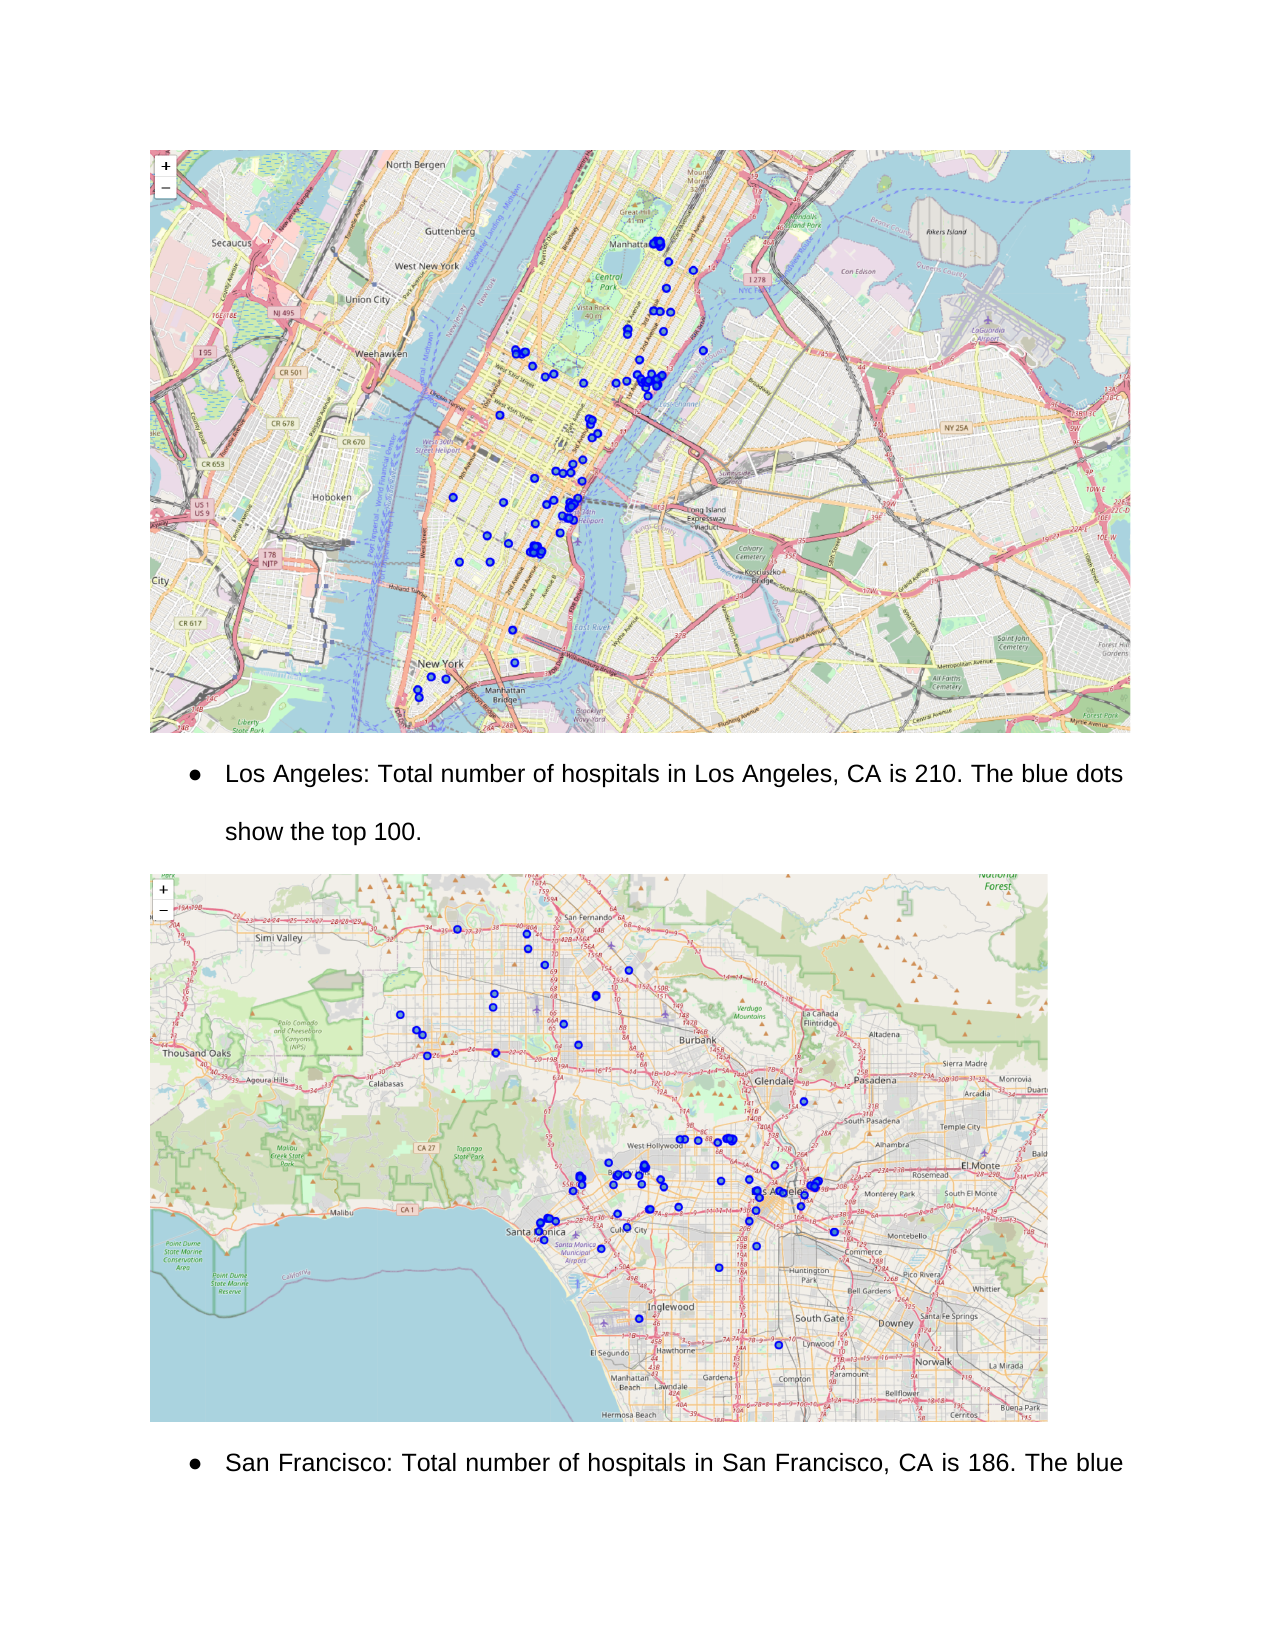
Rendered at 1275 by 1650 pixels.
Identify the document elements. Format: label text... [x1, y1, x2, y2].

list San Francisco: Total number of hospitals in San Francisco, CA is 186. The blue [187, 1448, 1125, 1476]
list Los Angeles: Total number of hospitals in Los Angeles, CA is 210. The blue dots show the top 100. [187, 759, 1125, 846]
picture [150, 150, 1131, 733]
picture [150, 874, 1048, 1422]
